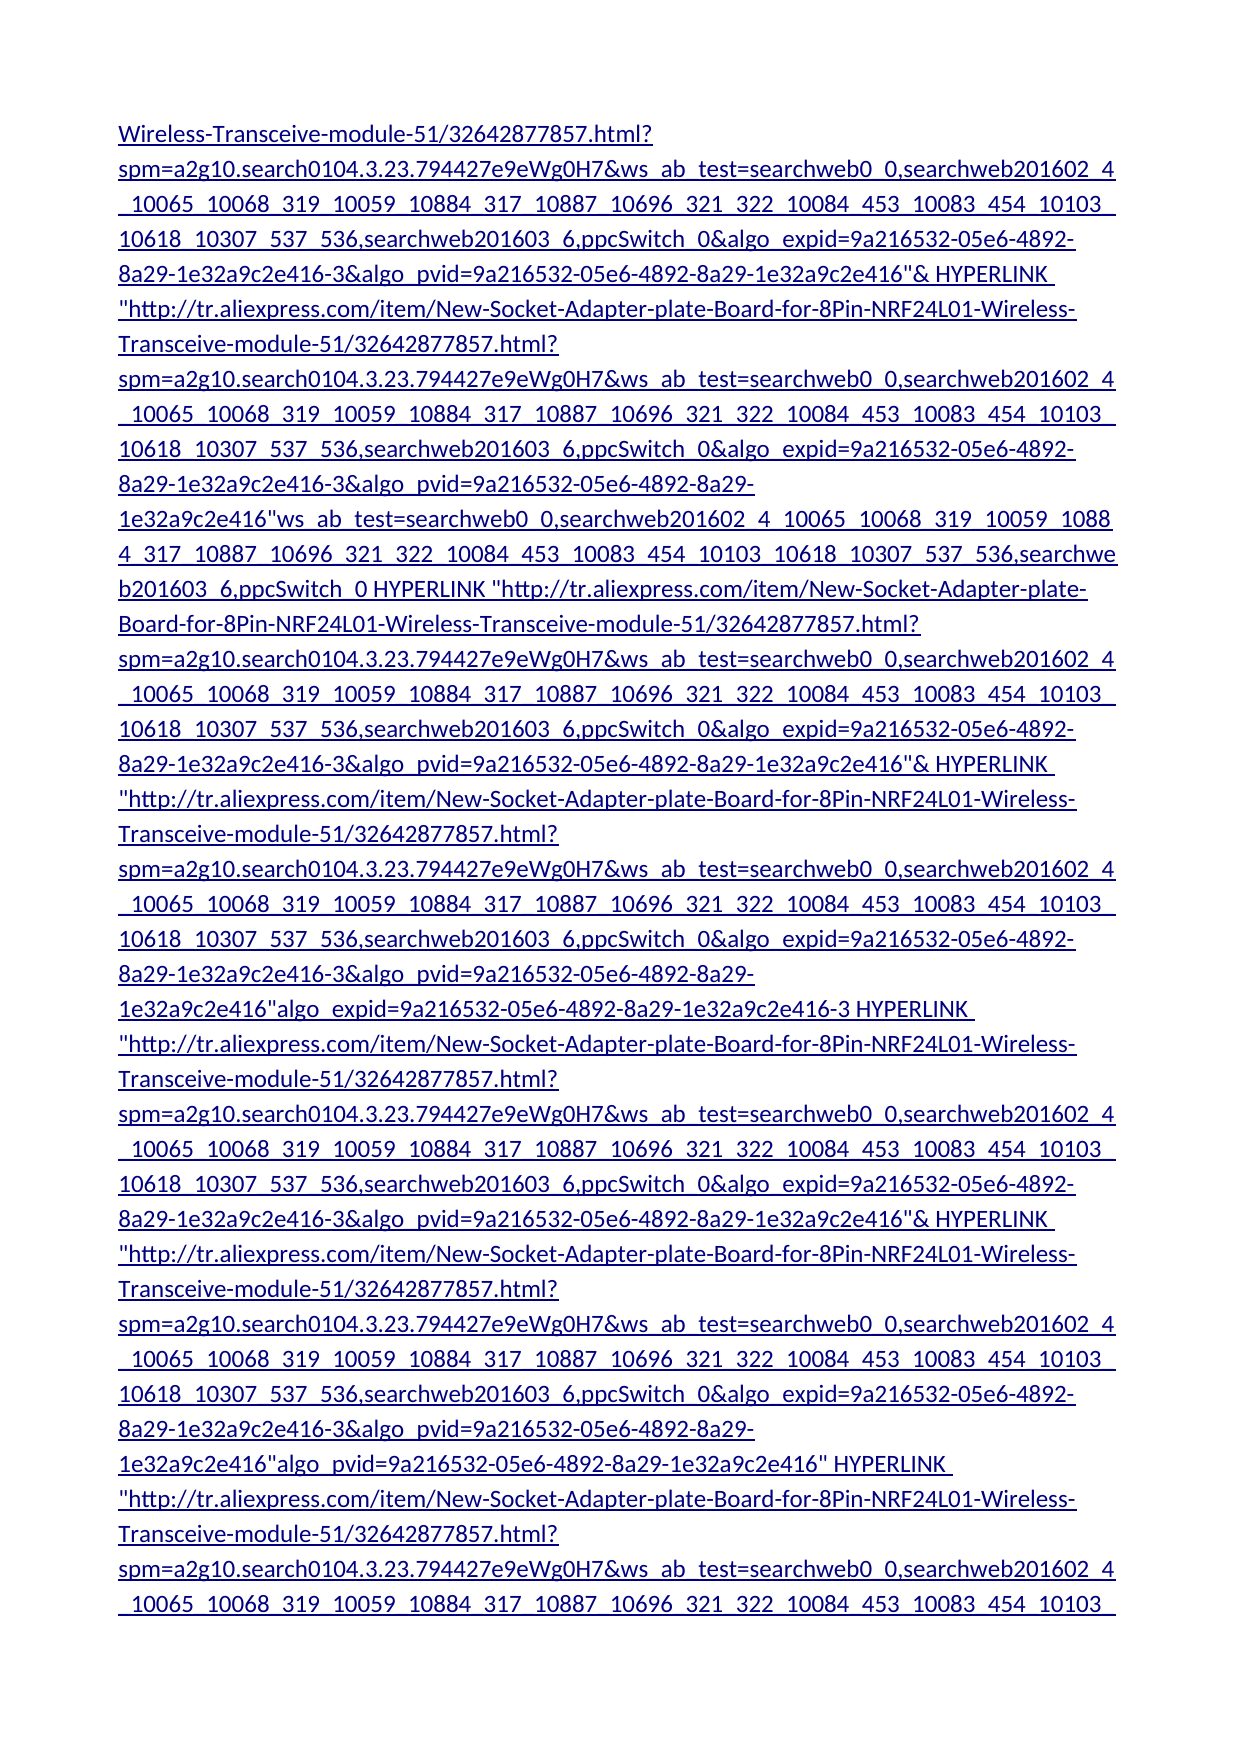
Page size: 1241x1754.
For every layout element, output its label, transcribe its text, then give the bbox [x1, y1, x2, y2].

text Wireless-Transceive-module-51/32642877857.html?spm=a2g10.search0104.3.23.794427e9eWg0H7&ws_ab_test=searchweb0_0,searchweb201602_4_10065_10068_319_10059_10884_317_10887_10696_321_322_10084_453_10083_454_10103_10618_10307_537_536,searchweb201603_6,ppcSwitch_0&algo_expid=9a216532-05e6-4892-8a29-1e32a9c2e416-3&algo_pvid=9a216532-05e6-4892-8a29-1e32a9c2e416"& HYPERLINK "http://tr.aliexpress.com/item/New-Socket-Adapter-plate-Board-for-8Pin-NRF24L01-Wireless-Transceive-module-51/32642877857.html?spm=a2g10.search0104.3.23.794427e9eWg0H7&ws_ab_test=searchweb0_0,searchweb201602_4_10065_10068_319_10059_10884_317_10887_10696_321_322_10084_453_10083_454_10103_10618_10307_537_536,searchweb201603_6,ppcSwitch_0&algo_expid=9a216532-05e6-4892-8a29-1e32a9c2e416-3&algo_pvid=9a216532-05e6-4892-8a29-1e32a9c2e416"ws_ab_test=searchweb0_0,searchweb201602_4_10065_10068_319_10059_10884_317_10887_10696_321_322_10084_453_10083_454_10103_10618_10307_537_536,searchweb201603_6,ppcSwitch_0 HYPERLINK "http://tr.aliexpress.com/item/New-Socket-Adapter-plate-Board-for-8Pin-NRF24L01-Wireless-Transceive-module-51/32642877857.html?spm=a2g10.search0104.3.23.794427e9eWg0H7&ws_ab_test=searchweb0_0,searchweb201602_4_10065_10068_319_10059_10884_317_10887_10696_321_322_10084_453_10083_454_10103_10618_10307_537_536,searchweb201603_6,ppcSwitch_0&algo_expid=9a216532-05e6-4892-8a29-1e32a9c2e416-3&algo_pvid=9a216532-05e6-4892-8a29-1e32a9c2e416"& HYPERLINK "http://tr.aliexpress.com/item/New-Socket-Adapter-plate-Board-for-8Pin-NRF24L01-Wireless-Transceive-module-51/32642877857.html?spm=a2g10.search0104.3.23.794427e9eWg0H7&ws_ab_test=searchweb0_0,searchweb201602_4_10065_10068_319_10059_10884_317_10887_10696_321_322_10084_453_10083_454_10103_10618_10307_537_536,searchweb201603_6,ppcSwitch_0&algo_expid=9a216532-05e6-4892-8a29-1e32a9c2e416-3&algo_pvid=9a216532-05e6-4892-8a29-1e32a9c2e416"algo_expid=9a216532-05e6-4892-8a29-1e32a9c2e416-3 HYPERLINK "http://tr.aliexpress.com/item/New-Socket-Adapter-plate-Board-for-8Pin-NRF24L01-Wireless-Transceive-module-51/32642877857.html?spm=a2g10.search0104.3.23.794427e9eWg0H7&ws_ab_test=searchweb0_0,searchweb201602_4_10065_10068_319_10059_10884_317_10887_10696_321_322_10084_453_10083_454_10103_10618_10307_537_536,searchweb201603_6,ppcSwitch_0&algo_expid=9a216532-05e6-4892-8a29-1e32a9c2e416-3&algo_pvid=9a216532-05e6-4892-8a29-1e32a9c2e416"& HYPERLINK "http://tr.aliexpress.com/item/New-Socket-Adapter-plate-Board-for-8Pin-NRF24L01-Wireless-Transceive-module-51/32642877857.html?spm=a2g10.search0104.3.23.794427e9eWg0H7&ws_ab_test=searchweb0_0,searchweb201602_4_10065_10068_319_10059_10884_317_10887_10696_321_322_10084_453_10083_454_10103_10618_10307_537_536,searchweb201603_6,ppcSwitch_0&algo_expid=9a216532-05e6-4892-8a29-1e32a9c2e416-3&algo_pvid=9a216532-05e6-4892-8a29-1e32a9c2e416"algo_pvid=9a216532-05e6-4892-8a29-1e32a9c2e416" HYPERLINK "http://tr.aliexpress.com/item/New-Socket-Adapter-plate-Board-for-8Pin-NRF24L01-Wireless-Transceive-module-51/32642877857.html?spm=a2g10.search0104.3.23.794427e9eWg0H7&ws_ab_test=searchweb0_0,searchweb201602_4_10065_10068_319_10059_10884_317_10887_10696_321_322_10084_453_10083_454_10103_ [118, 118, 1122, 1619]
